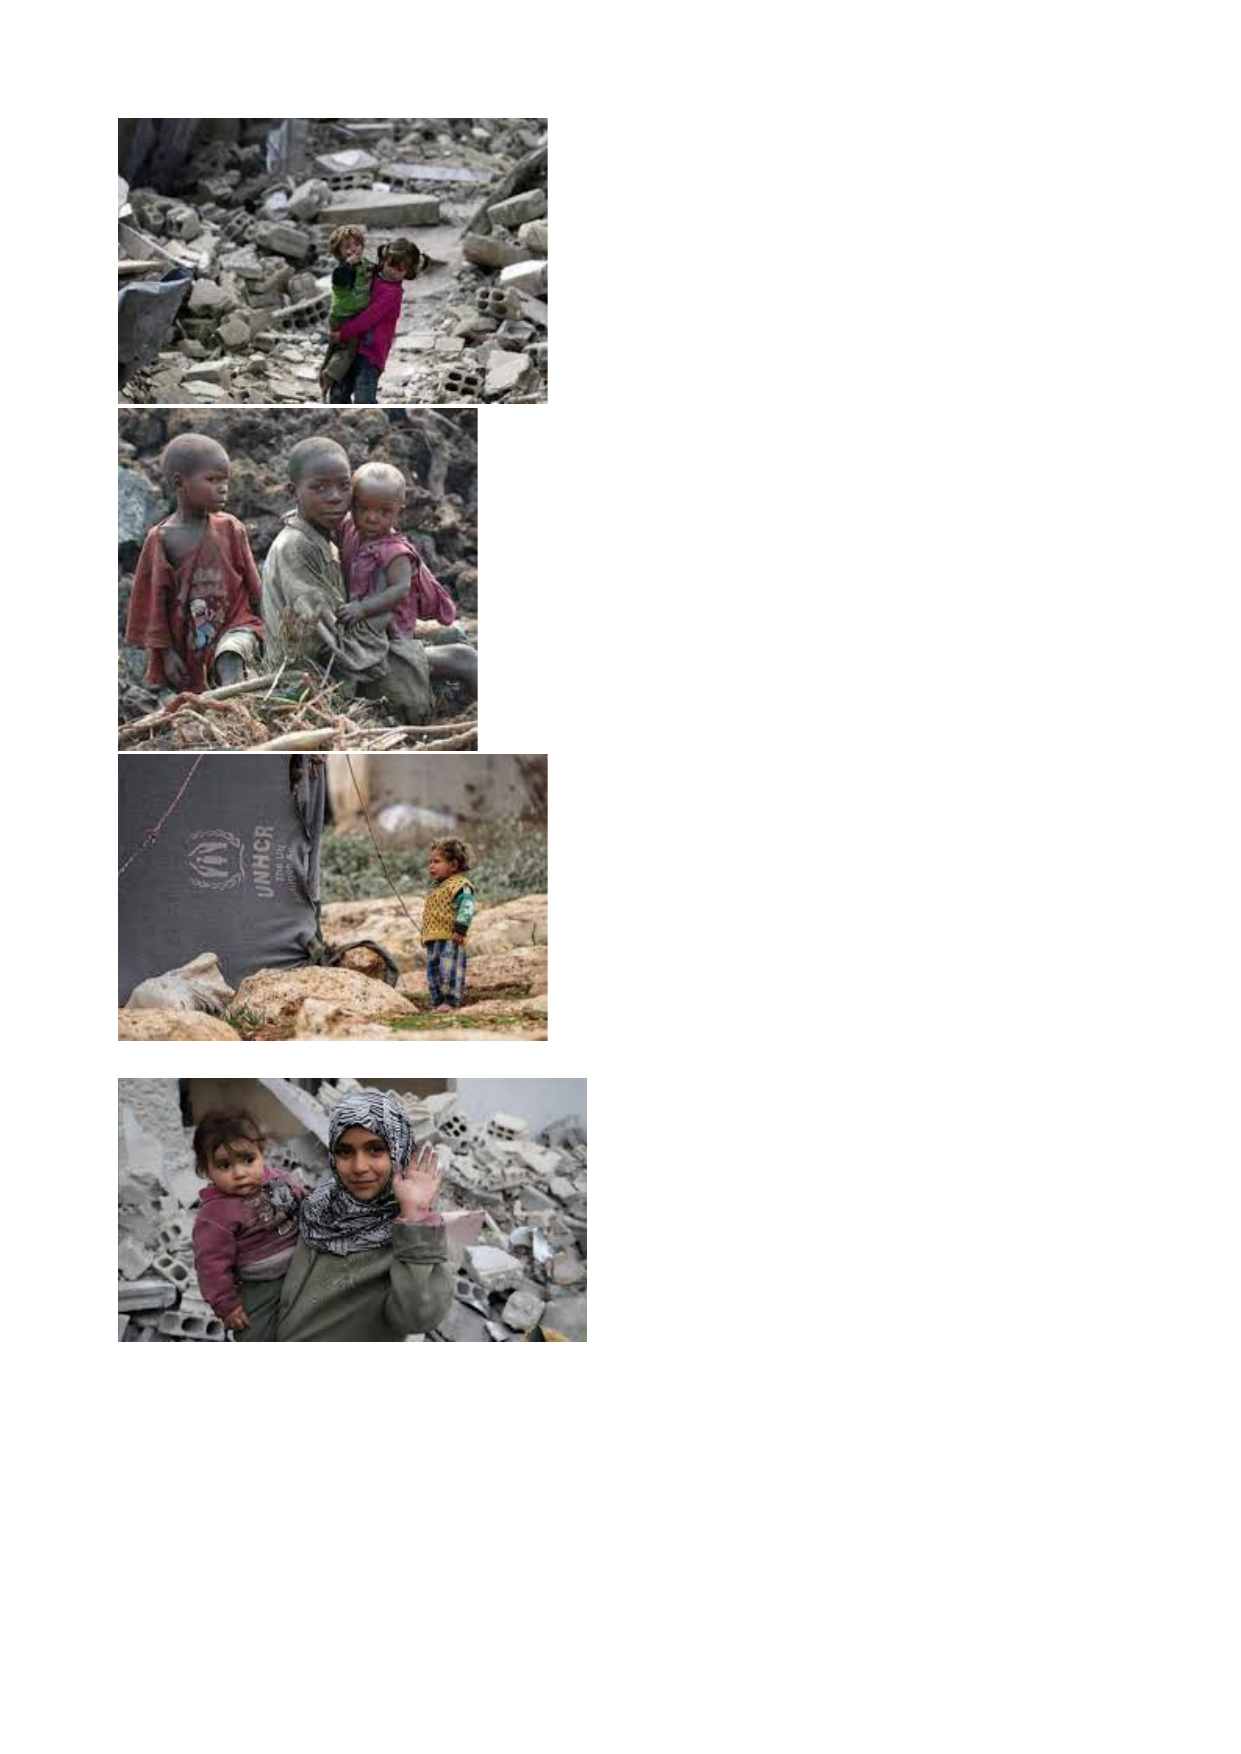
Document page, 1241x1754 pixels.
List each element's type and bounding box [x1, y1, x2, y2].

picture [118, 1078, 587, 1342]
picture [118, 118, 548, 404]
picture [118, 408, 478, 751]
picture [118, 754, 548, 1041]
